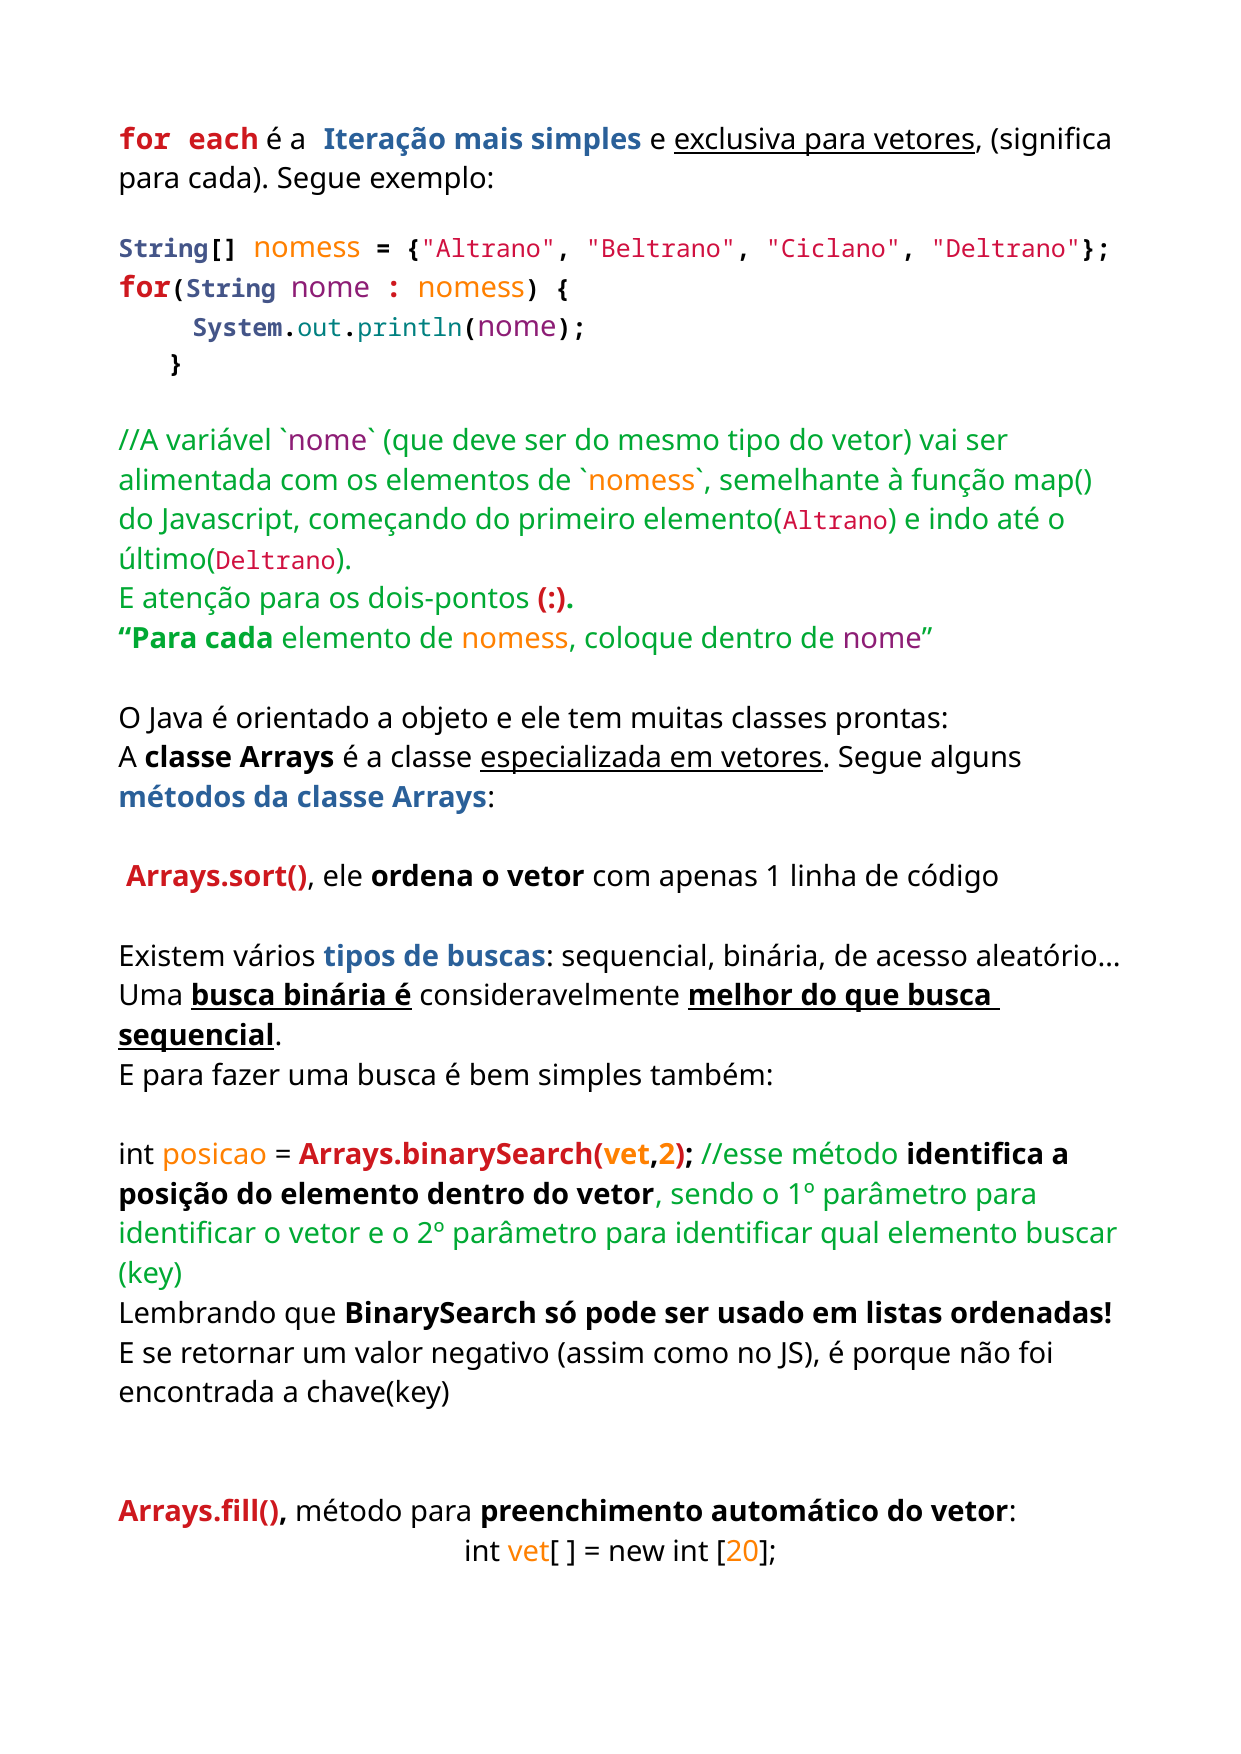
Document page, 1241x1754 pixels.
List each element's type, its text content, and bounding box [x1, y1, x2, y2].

text int vet[ ] = new int [20]; [118, 1530, 1122, 1570]
text Arrays.fill(), método para preenchimento automático do vetor: [118, 1491, 1122, 1530]
text System.out.println(nome); [118, 306, 1122, 345]
text E para fazer uma busca é bem simples também: [118, 1054, 1122, 1094]
text int posicao = Arrays.binarySearch(vet,2); //esse método identifica a posição do elemento dentro do vetor, sendo o 1º parâmetro para identificar o vetor e o 2º parâmetro para identificar qual elemento buscar (key) [118, 1133, 1122, 1292]
text Lembrando que BinarySearch só pode ser usado em listas ordenadas! [118, 1292, 1122, 1332]
text métodos da classe Arrays: [118, 776, 1122, 816]
text for(String nome : nomess) { [118, 266, 1122, 306]
text O Java é orientado a objeto e ele tem muitas classes prontas: A classe Arrays é a classe especializada em vetores. Segue alguns [118, 697, 1122, 776]
text } [118, 345, 1122, 379]
text for each é a Iteração mais simples e exclusiva para vetores, (significa para cada). Segue exemplo: [118, 118, 1122, 226]
text //A variável `nome` (que deve ser do mesmo tipo do vetor) vai ser alimentada com os elementos de `nomess`, semelhante à função map() do Javascript, começando do primeiro elemento(Altrano) e indo até o último(Deltrano). E atenção para os dois-pontos (:). “Para cada elemento de nomess, coloque dentro de nome” [118, 419, 1122, 657]
text Arrays.sort(), ele ordena o vetor com apenas 1 linha de código [118, 856, 1122, 895]
text Uma busca binária é consideravelmente melhor do que busca sequencial. [118, 975, 1122, 1054]
text E se retornar um valor negativo (assim como no JS), é porque não foi encontrada a chave(key) [118, 1332, 1122, 1411]
text Existem vários tipos de buscas: sequencial, binária, de acesso aleatório… [118, 935, 1122, 975]
text String[] nomess = {"Altrano", "Beltrano", "Ciclano", "Deltrano"}; [118, 226, 1122, 266]
